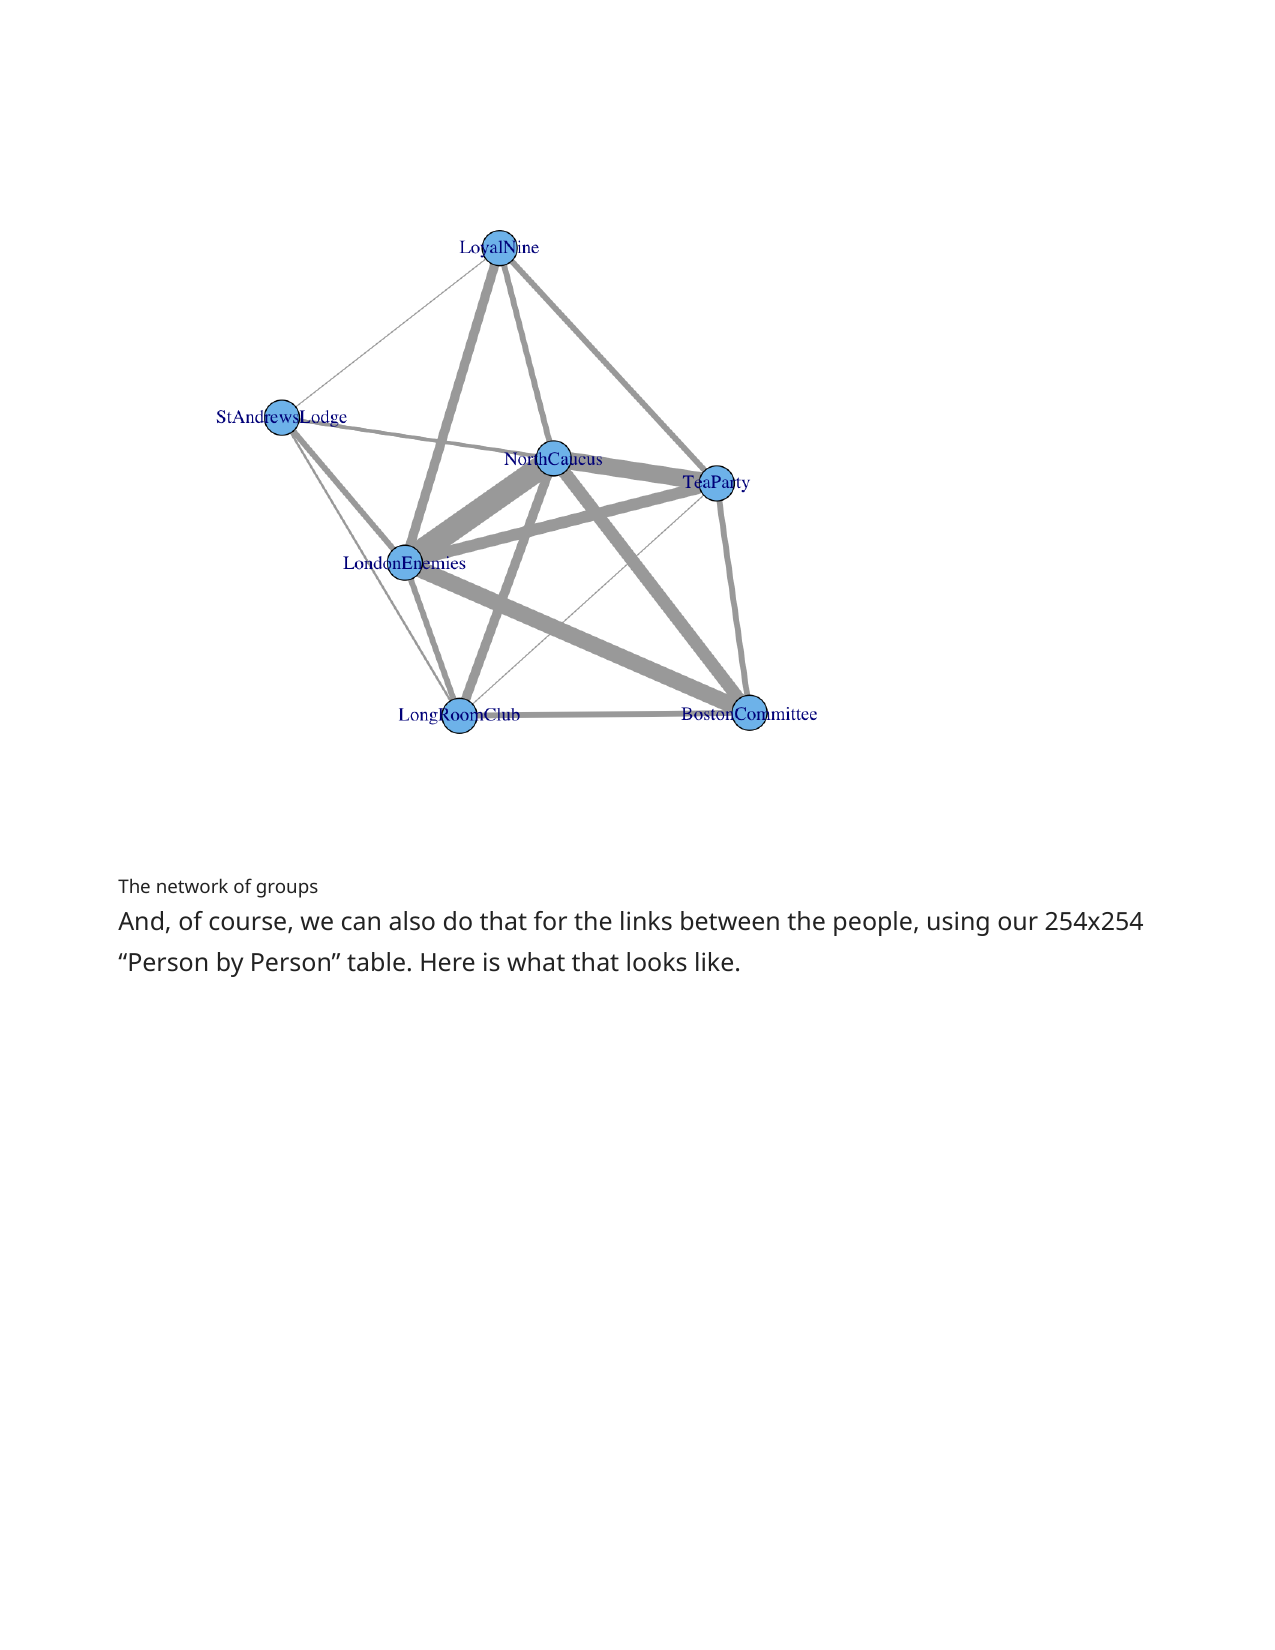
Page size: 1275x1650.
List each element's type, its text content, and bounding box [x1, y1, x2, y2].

text The network of groups [118, 873, 1157, 899]
picture [118, 118, 868, 868]
text And, of course, we can also do that for the links between the people, using our 254x254 “Person by Person” table. Here is what that looks like. [118, 904, 1157, 979]
